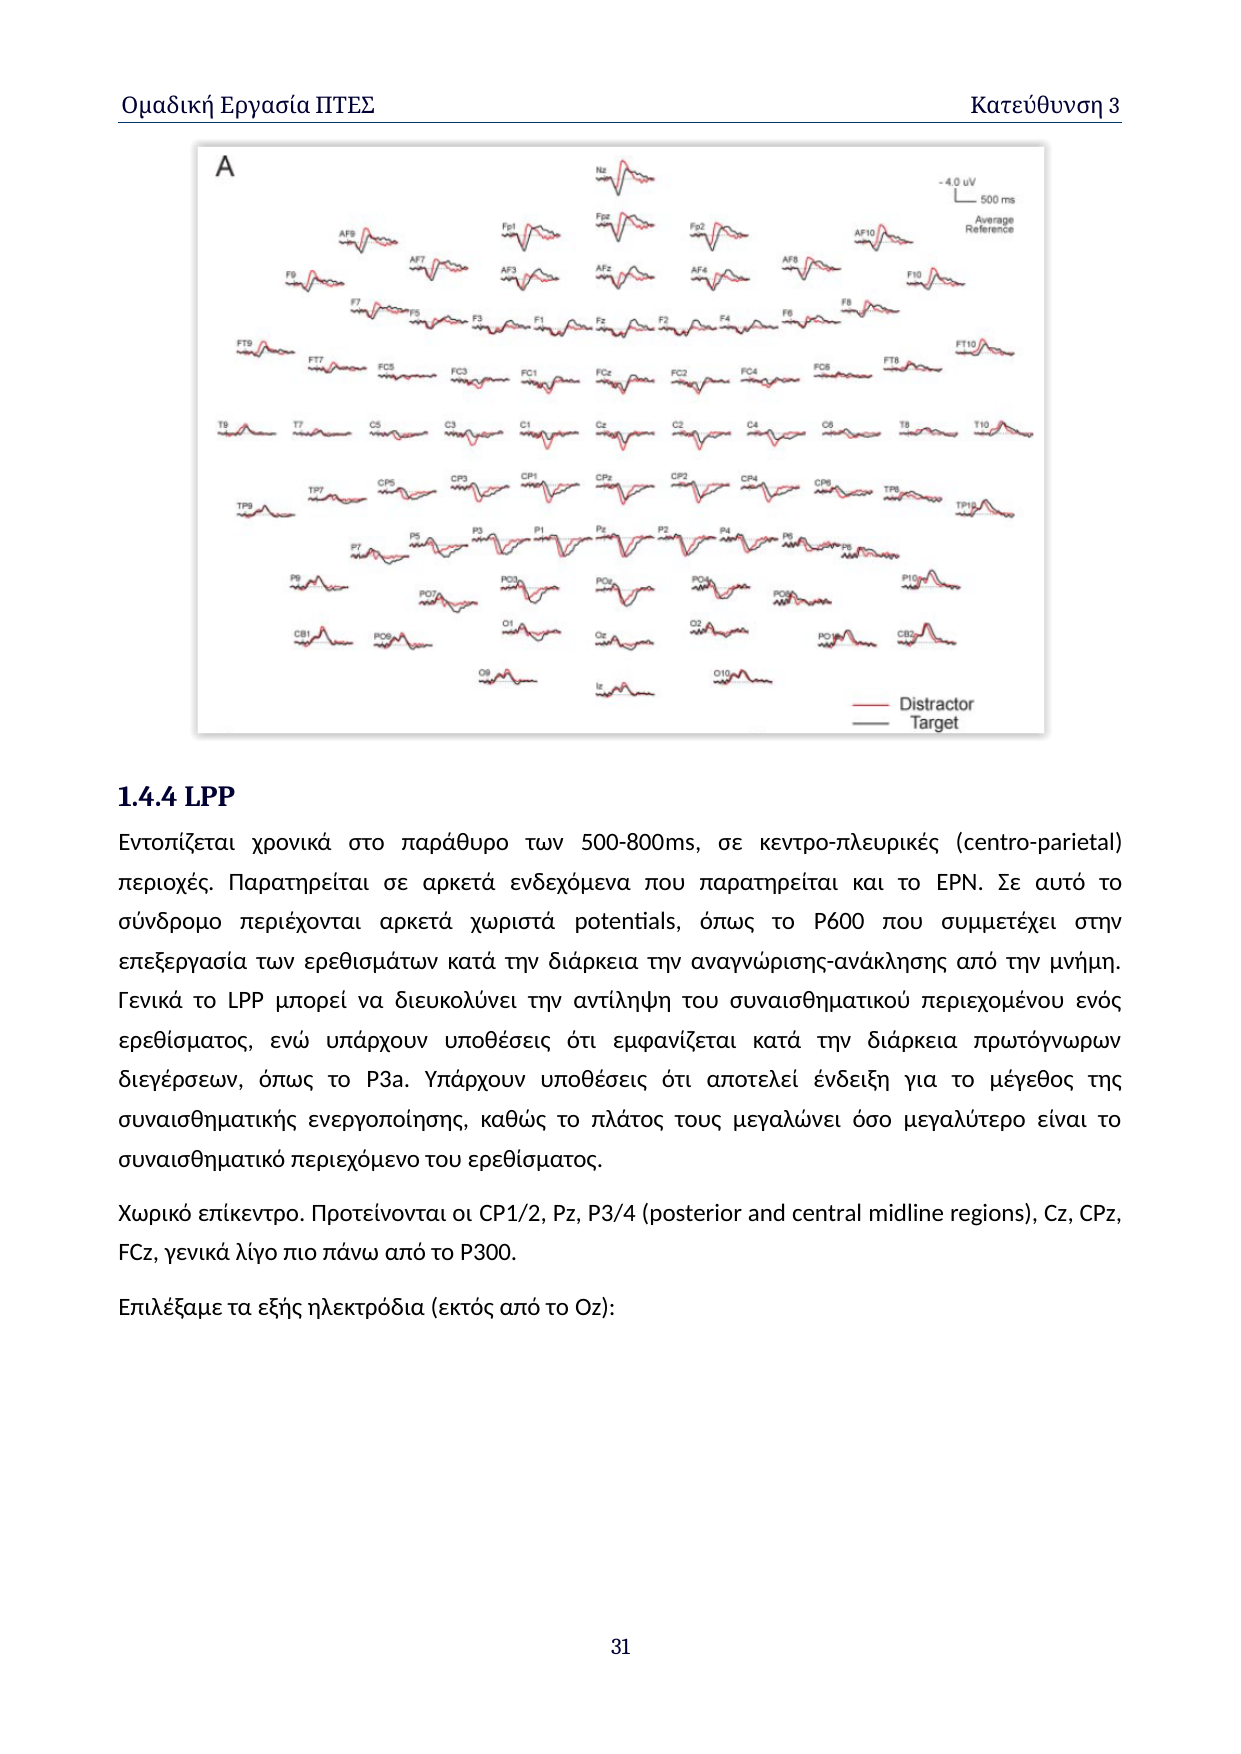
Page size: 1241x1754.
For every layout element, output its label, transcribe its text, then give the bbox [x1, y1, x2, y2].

subtitle LPP [118, 780, 1122, 813]
text Εντοπίζεται χρονικά στο παράθυρο των 500-800ms, σε κεντρο-πλευρικές (centro-parietal) περιοχές. Παρατηρείται σε αρκετά ενδεχόμενα που παρατηρείται και το EPN. Σε αυτό το σύνδρομο περιέχονται αρκετά χωριστά potentials, όπως το P600 που συμμετέχει στην επεξεργασία των ερεθισμάτων κατά την διάρκεια την αναγνώρισης-ανάκλησης από την μνήμη. Γενικά το LPP μπορεί να διευκολύνει την αντίληψη του συναισθηματικού περιεχομένου ενός ερεθίσματος, ενώ υπάρχουν υποθέσεις ότι εμφανίζεται κατά την διάρκεια πρωτόγνωρων διεγέρσεων, όπως το P3a. Υπάρχουν υποθέσεις ότι αποτελεί ένδειξη για το μέγεθος της συναισθηματικής ενεργοποίησης, καθώς το πλάτος τους μεγαλώνει όσο μεγαλύτερο είναι το συναισθηματικό περιεχόμενο του ερεθίσματος. [118, 826, 1122, 1173]
picture [188, 137, 1053, 742]
text Χωρικό επίκεντρο. Προτείνονται οι CP1/2, Pz, P3/4 (posterior and central midline regions), Cz, CPz, FCz, γενικά λίγο πιο πάνω από το P300. [118, 1197, 1122, 1267]
text Επιλέξαμε τα εξής ηλεκτρόδια (εκτός από το Oz): [118, 1291, 1122, 1321]
